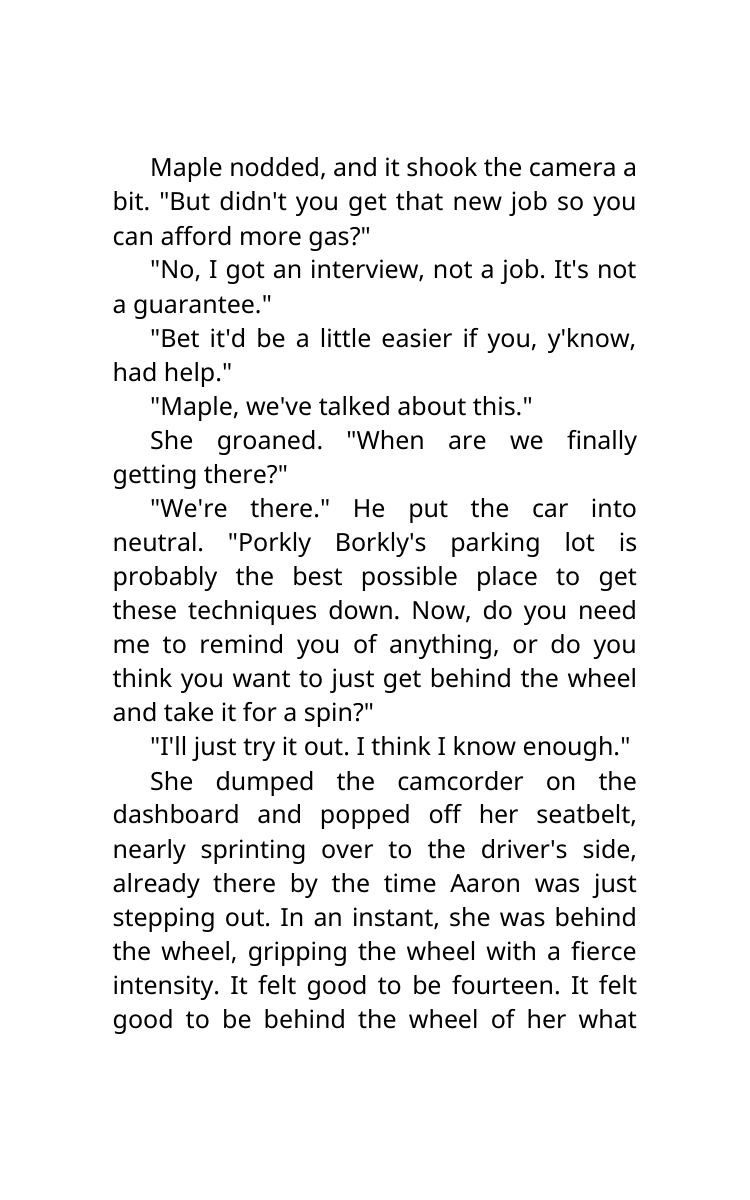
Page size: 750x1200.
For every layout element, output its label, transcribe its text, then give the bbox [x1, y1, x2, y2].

text She groaned. "When are we finally getting there?" [112, 422, 637, 491]
text "Maple, we've talked about this." [112, 388, 637, 422]
text "We're there." He put the car into neutral. "Porkly Borkly's parking lot is probably the best possible place to get these techniques down. Now, do you need me to remind you of anything, or do you think you want to just get behind the wheel and take it for a spin?" [112, 491, 637, 729]
text Maple nodded, and it shook the camera a bit. "But didn't you get that new job so you can afford more gas?" [112, 150, 637, 252]
text "I'll just try it out. I think I know enough." [112, 729, 637, 763]
text "No, I got an interview, not a job. It's not a guarantee." [112, 252, 637, 320]
text She dumped the camcorder on the dashboard and popped off her seatbelt, nearly sprinting over to the driver's side, already there by the time Aaron was just stepping out. In an instant, she was behind the wheel, gripping the wheel with a fierce intensity. It felt good to be fourteen. It felt good to be behind the wheel of her what [112, 763, 637, 1036]
text "Bet it'd be a little easier if you, y'know, had help." [112, 320, 637, 388]
